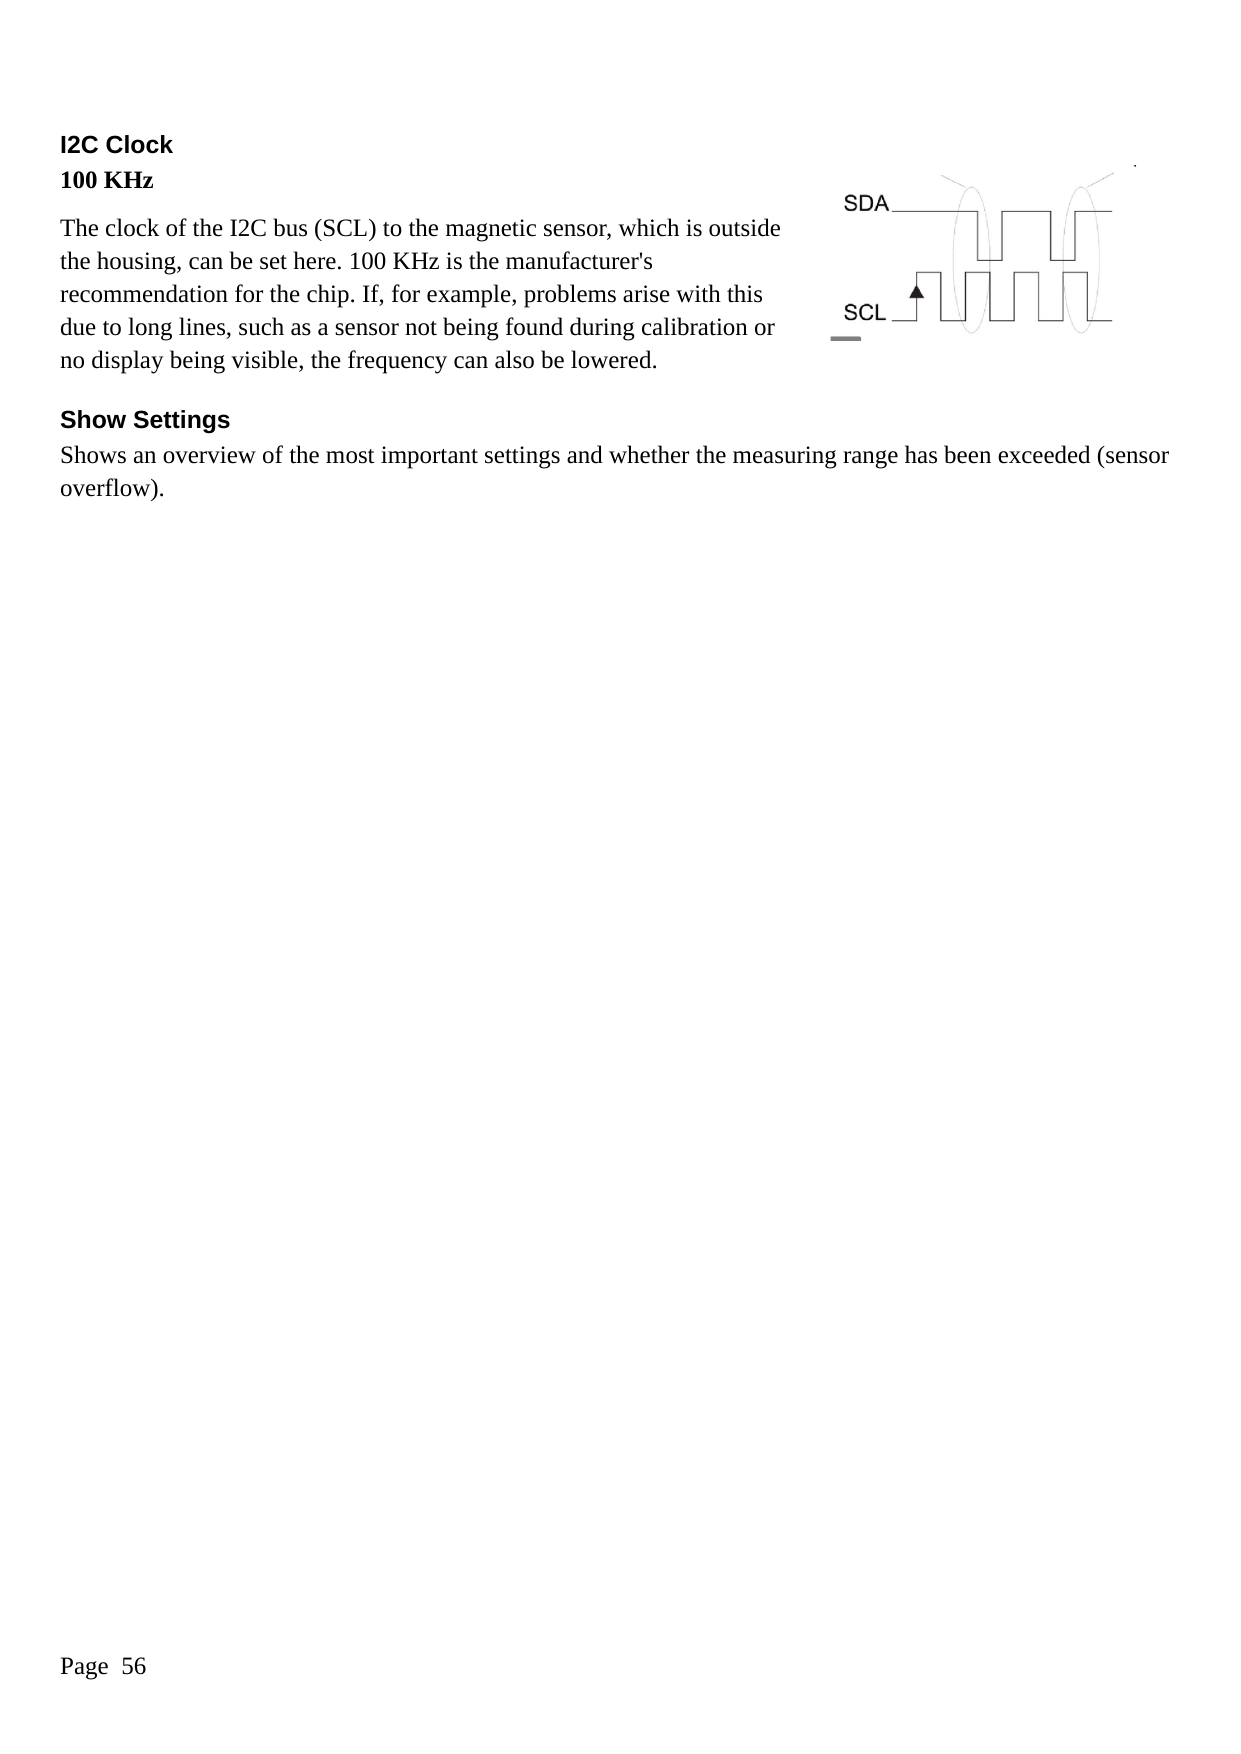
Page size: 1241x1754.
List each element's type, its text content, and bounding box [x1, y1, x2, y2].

text Shows an overview of the most important settings and whether the measuring range has been exceeded (sensor overflow). [60, 440, 1207, 502]
subtitle Show Settings [60, 405, 1207, 434]
picture [830, 165, 1160, 341]
subtitle I2C Clock [60, 131, 1207, 159]
text 100 KHz [60, 165, 830, 194]
text The clock of the I2C bus (SCL) to the magnetic sensor, which is outside the housing, can be set here. 100 KHz is the manufacturer's recommendation for the chip. If, for example, problems arise with this due to long lines, such as a sensor not being found during calibration or no display being visible, the frequency can also be lowered. [60, 213, 1207, 374]
text [1160, 165, 1207, 194]
